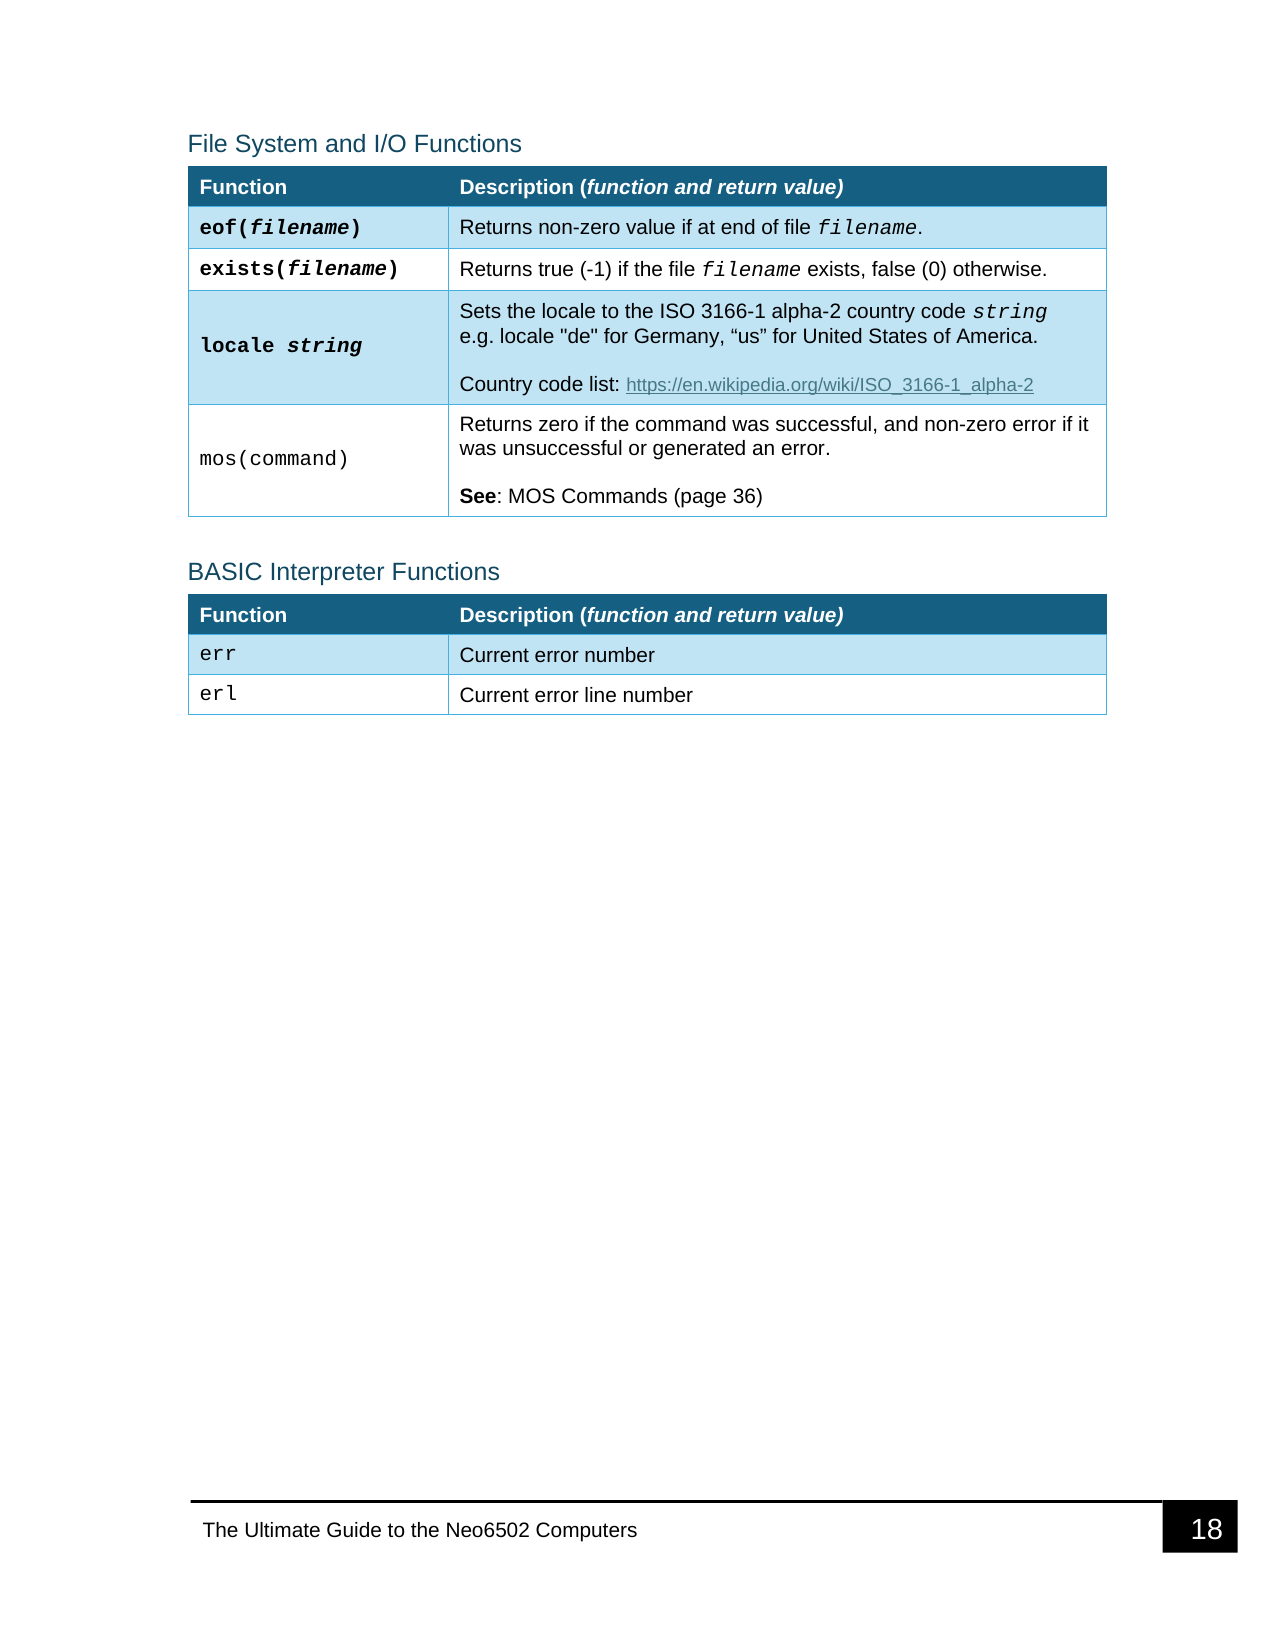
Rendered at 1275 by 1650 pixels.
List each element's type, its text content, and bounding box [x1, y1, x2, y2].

table_header Function [189, 167, 448, 206]
table_cell Returns non-zero value if at end of file filename. [449, 207, 1106, 248]
table_header Description (function and return value) [449, 595, 1106, 634]
subtitle BASIC Interpreter Functions [187, 557, 1162, 586]
table_cell Returns true (-1) if the file filename exists, false (0) otherwise. [449, 249, 1106, 290]
table_cell locale string [189, 291, 448, 404]
table_cell erl [189, 675, 448, 714]
table_header Function [189, 595, 448, 634]
table_cell Current error line number [449, 675, 1106, 714]
table_header Description (function and return value) [449, 167, 1106, 206]
table_cell Sets the locale to the ISO 3166-1 alpha-2 country code string e.g. locale "de" for Germany, “us” for United States of America. Country code list: https://en.wikipedia.org/wiki/ISO_3166-1_alpha-2 [449, 291, 1106, 404]
table_cell eof(filename) [189, 207, 448, 248]
table_cell Returns zero if the command was successful, and non-zero error if it was unsuccessful or generated an error. See: MOS Commands (page 32) [449, 405, 1106, 516]
table_cell exists(filename) [189, 249, 448, 290]
subtitle File System and I/O Functions [187, 129, 1162, 158]
table_cell err [189, 635, 448, 674]
table_cell mos(command) [189, 405, 448, 516]
table_cell Current error number [449, 635, 1106, 674]
